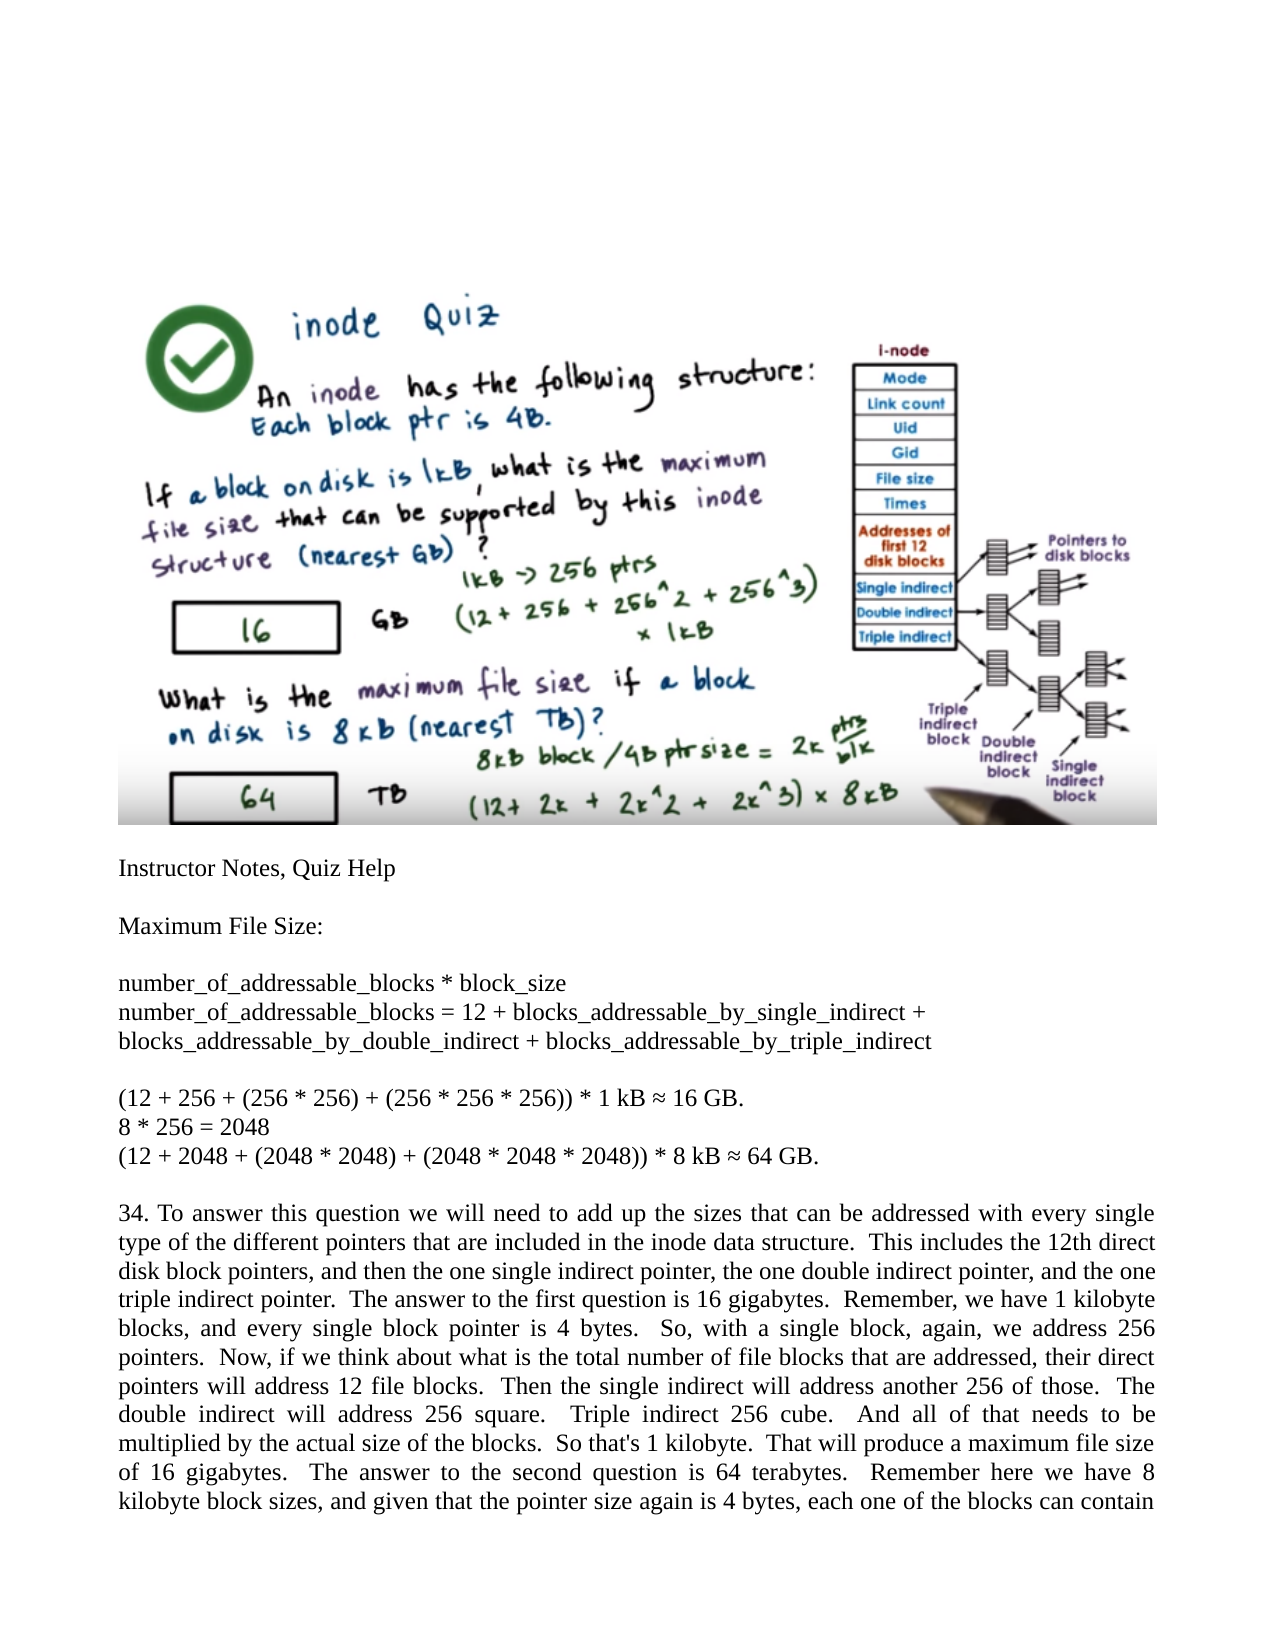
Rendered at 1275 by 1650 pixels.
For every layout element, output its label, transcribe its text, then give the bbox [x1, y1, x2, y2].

text Maximum File Size: [118, 911, 1157, 939]
text 8 * 256 = 2048 [118, 1112, 1157, 1141]
text 34. To answer this question we will need to add up the sizes that can be addressed with every single type of the different pointers that are included in the inode data structure. This includes the 12th direct disk block pointers, and then the one single indirect pointer, the one double indirect pointer, and the one triple indirect pointer. The answer to the first question is 16 gigabytes. Remember, we have 1 kilobyte blocks, and every single block pointer is 4 bytes. So, with a single block, again, we address 256 pointers. Now, if we think about what is the total number of file blocks that are addressed, their direct pointers will address 12 file blocks. Then the single indirect will address another 256 of those. The double indirect will address 256 square. Triple indirect 256 cube. And all of that needs to be multiplied by the actual size of the blocks. So that's 1 kilobyte. That will produce a maximum file size of 16 gigabytes. The answer to the second question is 64 terabytes. Remember here we have 8 kilobyte block sizes, and given that the pointer size again is 4 bytes, each one of the blocks can contain [118, 1198, 1157, 1514]
text Instructor Notes, Quiz Help [118, 853, 1157, 882]
text number_of_addressable_blocks * block_size [118, 968, 1157, 997]
text (12 + 2048 + (2048 * 2048) + (2048 * 2048 * 2048)) * 8 kB ≈ 64 GB. [118, 1141, 1157, 1169]
text number_of_addressable_blocks = 12 + blocks_addressable_by_single_indirect + blocks_addressable_by_double_indirect + blocks_addressable_by_triple_indirect [118, 997, 1157, 1054]
text (12 + 256 + (256 * 256) + (256 * 256 * 256)) * 1 kB ≈ 16 GB. [118, 1083, 1157, 1112]
picture [118, 290, 1157, 825]
